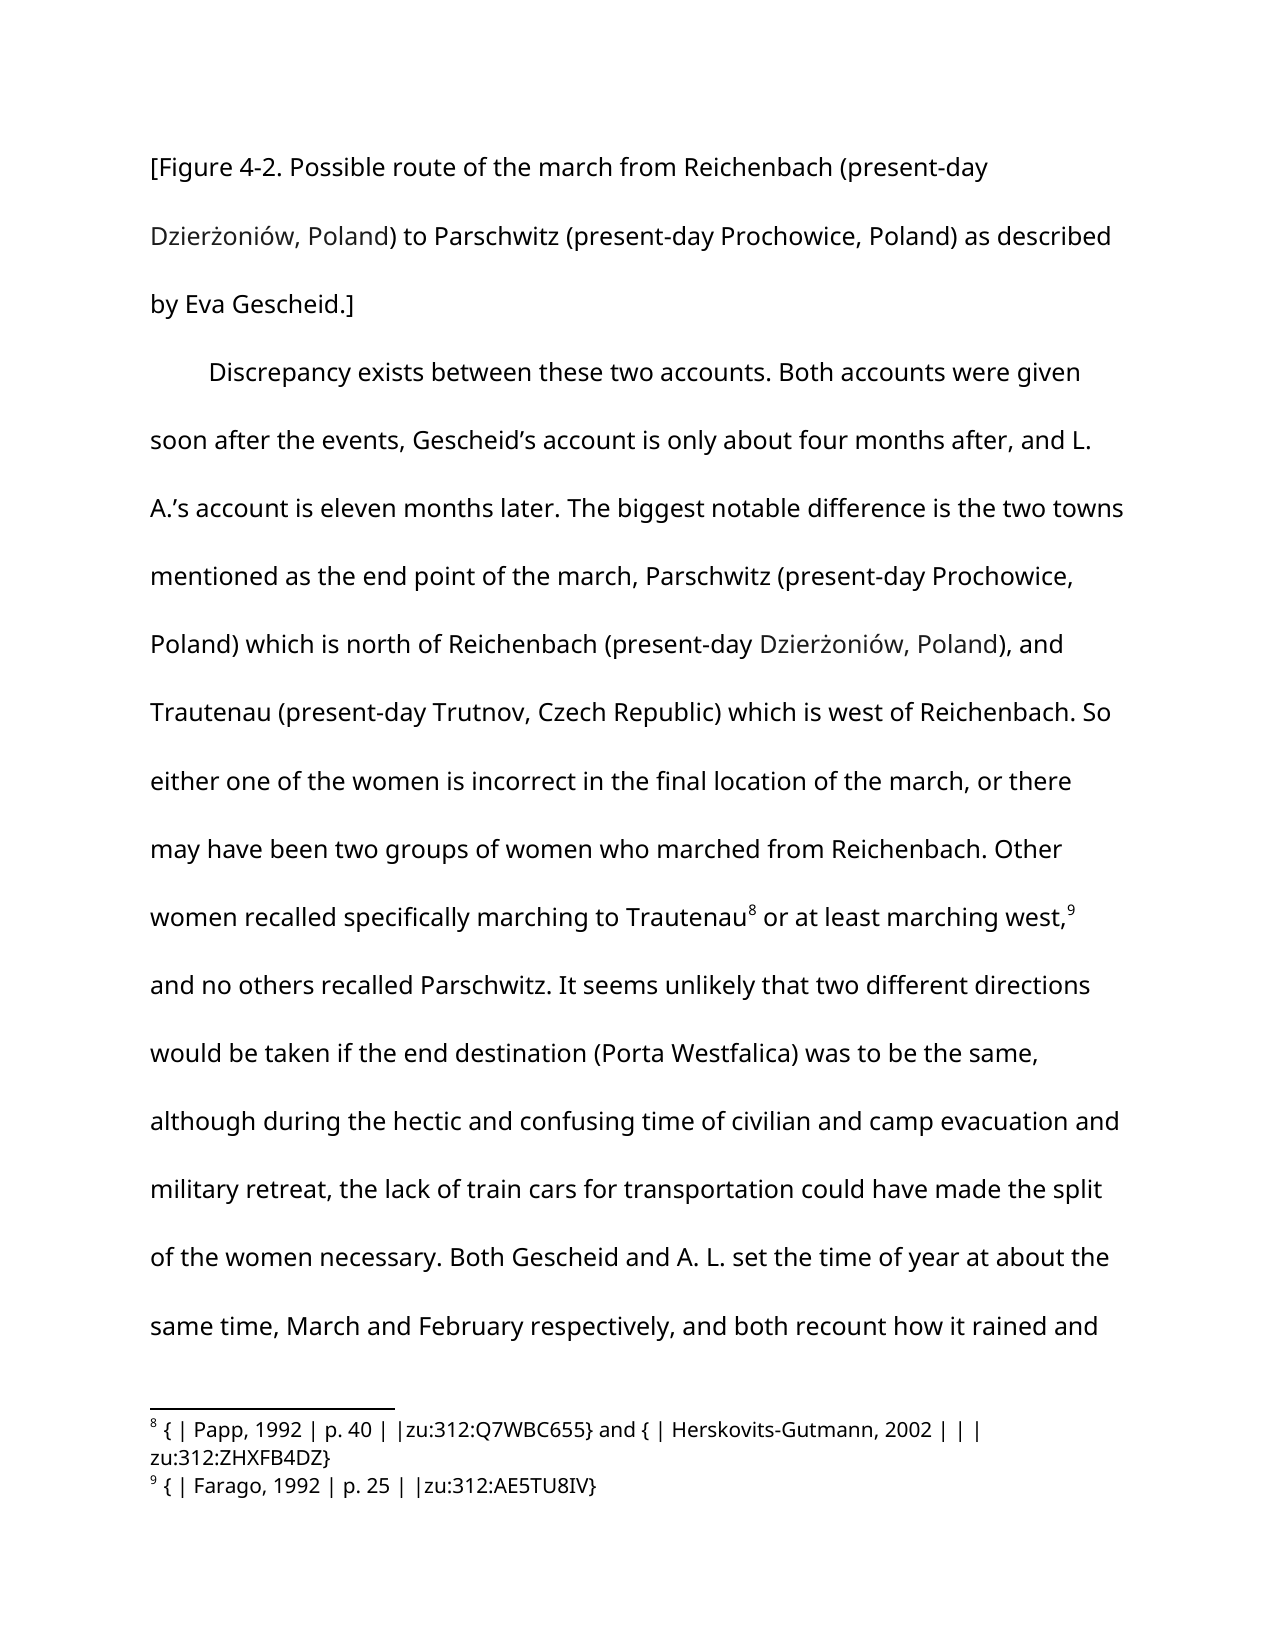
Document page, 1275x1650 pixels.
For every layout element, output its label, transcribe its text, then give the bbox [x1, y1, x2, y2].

text Discrepancy exists between these two accounts. Both accounts were given soon after the events, Gescheid’s account is only about four months after, and L. A.’s account is eleven months later. The biggest notable difference is the two towns mentioned as the end point of the march, Parschwitz (present-day Prochowice, Poland) which is north of Reichenbach (present-day Dzierżoniów, Poland), and Trautenau (present-day Trutnov, Czech Republic) which is west of Reichenbach. So either one of the women is incorrect in the final location of the march, or there may have been two groups of women who marched from Reichenbach. Other women recalled specifically marching to Trautenau or at least marching west, and no others recalled Parschwitz. It seems unlikely that two different directions would be taken if the end destination (Porta Westfalica) was to be the same, although during the hectic and confusing time of civilian and camp evacuation and military retreat, the lack of train cars for transportation could have made the split of the women necessary. Both Gescheid and A. L. set the time of year at about the same time, March and February respectively, and both recount how it rained and [150, 354, 1125, 1342]
text { | Papp, 1992 | p. 40 | |zu:312:Q7WBC655} and { | Herskovits-Gutmann, 2002 | | |zu:312:ZHXFB4DZ} [150, 1415, 1125, 1472]
text { | Farago, 1992 | p. 25 | |zu:312:AE5TU8IV} [150, 1472, 1125, 1500]
text [Figure 4-2. Possible route of the march from Reichenbach (present-day Dzierżoniów, Poland) to Parschwitz (present-day Prochowice, Poland) as described by Eva Gescheid.] [150, 150, 1125, 320]
